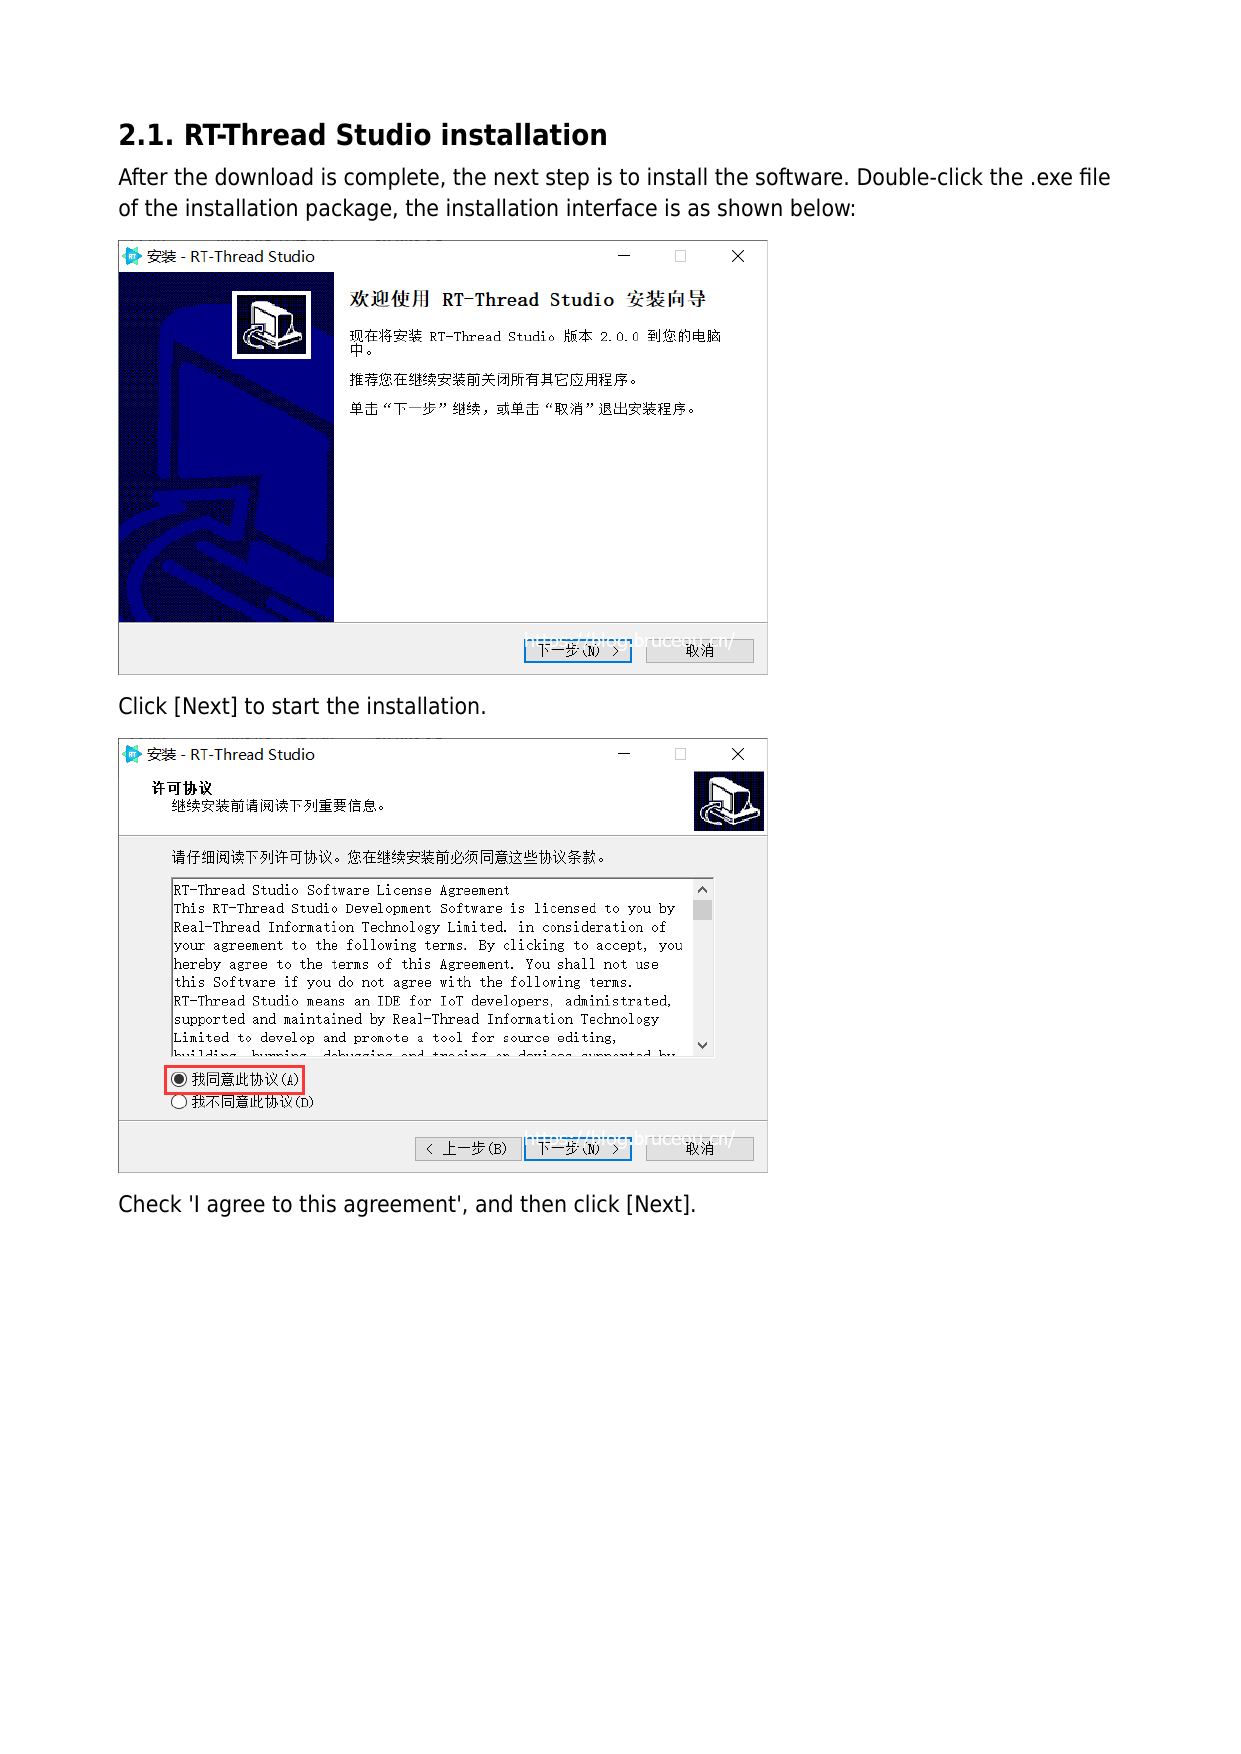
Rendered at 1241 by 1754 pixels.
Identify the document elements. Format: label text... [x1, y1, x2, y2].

picture [118, 738, 768, 1173]
text After the download is complete, the next step is to install the software. Double-click the .exe file of the installation package, the installation interface is as shown below: [118, 164, 1122, 222]
picture [118, 240, 768, 675]
text Check 'I agree to this agreement', and then click [Next]. [118, 1191, 1122, 1217]
subtitle 2.1. RT-Thread Studio installation [118, 118, 1122, 152]
text Click [Next] to start the installation. [118, 693, 1122, 720]
